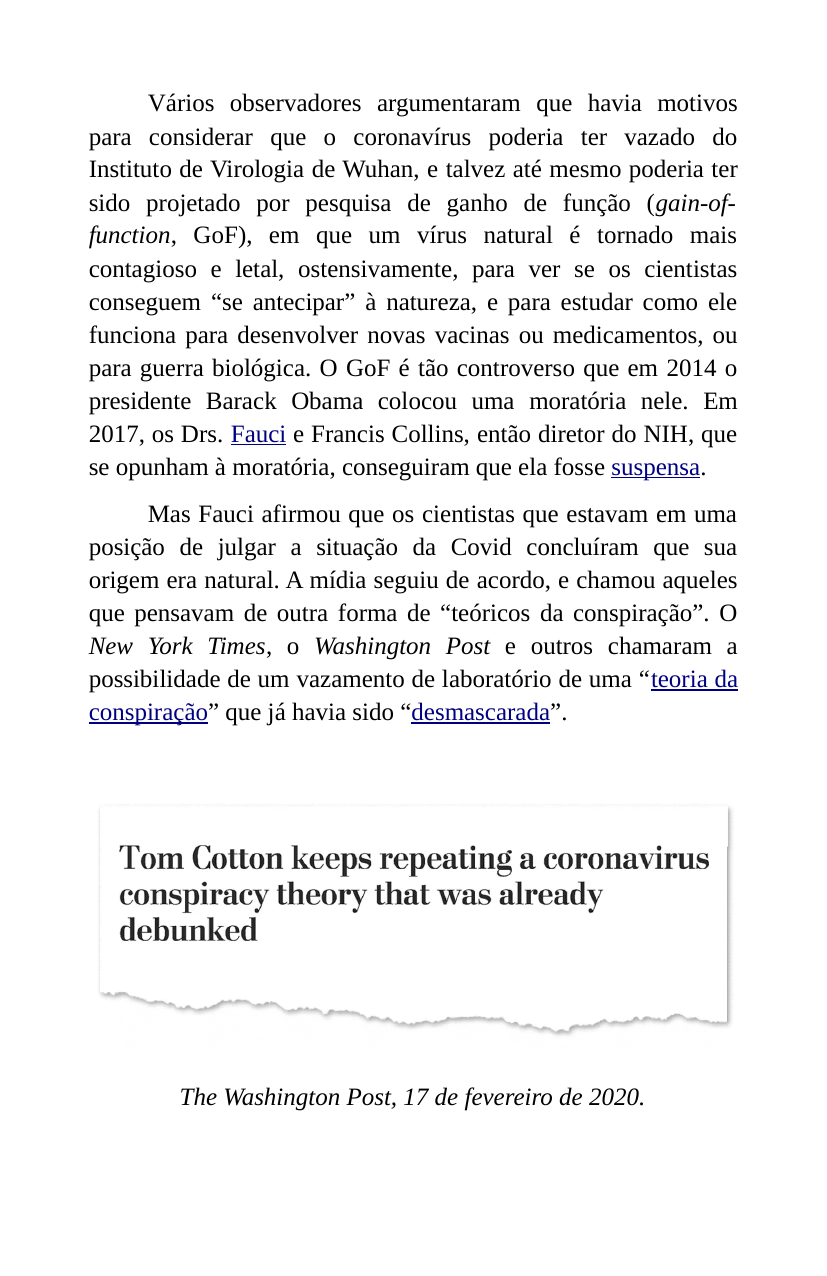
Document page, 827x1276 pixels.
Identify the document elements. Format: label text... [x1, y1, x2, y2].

text The Washington Post, 17 de fevereiro de 2020. [88, 1082, 738, 1110]
picture [88, 792, 739, 1063]
text Mas Fauci afirmou que os cientistas que estavam em uma posição de julgar a situação da Covid concluíram que sua origem era natural. A mídia seguiu de acordo, e chamou aqueles que pensavam de outra forma de “teóricos da conspiração”. O New York Times, o Washington Post e outros chamaram a possibilidade de um vazamento de laboratório de uma “teoria da conspiração” que já havia sido “desmascarada”. [88, 499, 738, 726]
text Vários observadores argumentaram que havia motivos para considerar que o coronavírus poderia ter vazado do Instituto de Virologia de Wuhan, e talvez até mesmo poderia ter sido projetado por pesquisa de ganho de função (gain-of-function, GoF), em que um vírus natural é tornado mais contagioso e letal, ostensivamente, para ver se os cientistas conseguem “se antecipar” à natureza, e para estudar como ele funciona para desenvolver novas vacinas ou medicamentos, ou para guerra biológica. O GoF é tão controverso que em 2014 o presidente Barack Obama colocou uma moratória nele. Em 2017, os Drs. Fauci e Francis Collins, então diretor do NIH, que se opunham à moratória, conseguiram que ela fosse suspensa. [88, 88, 738, 481]
